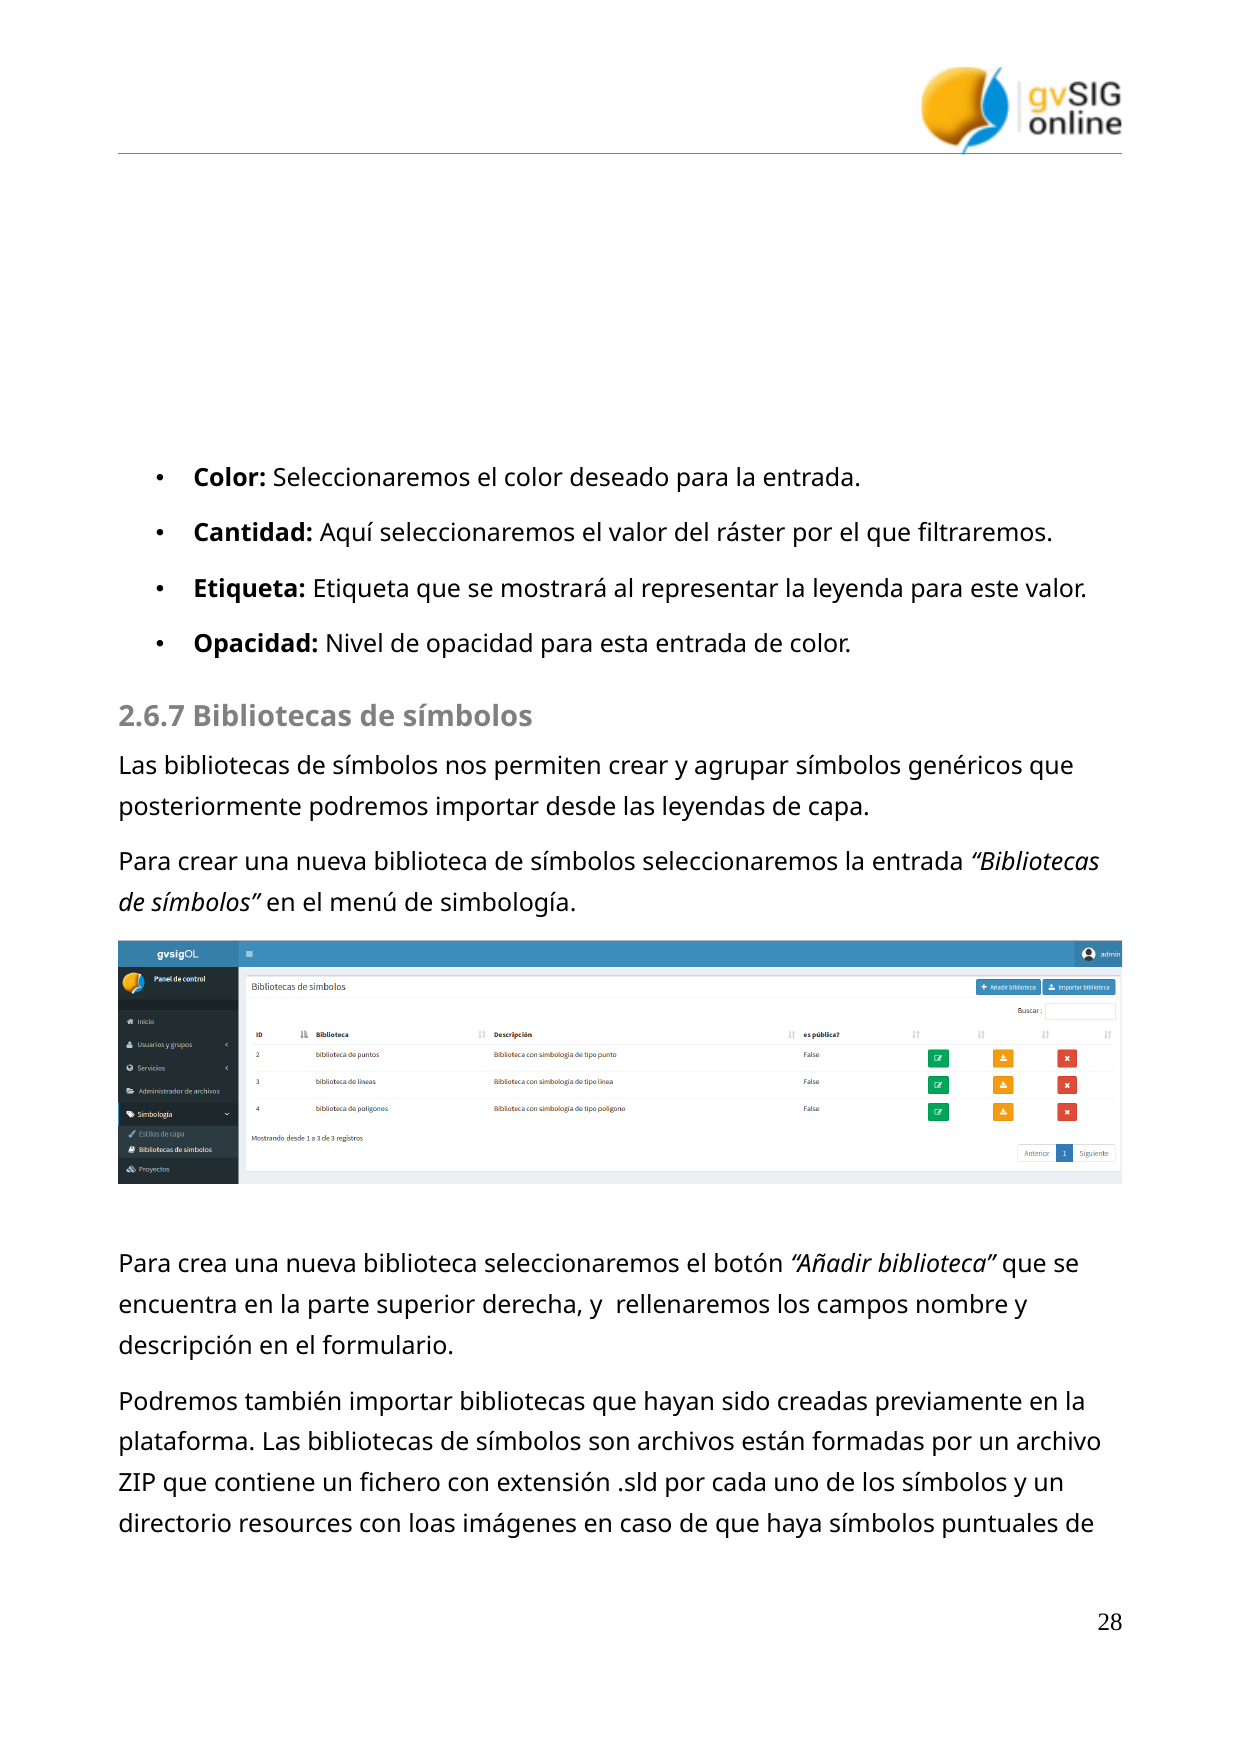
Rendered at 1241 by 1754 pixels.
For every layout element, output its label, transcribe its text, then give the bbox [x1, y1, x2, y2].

text Para crea una nueva biblioteca seleccionaremos el botón “Añadir biblioteca” que se encuentra en la parte superior derecha, y rellenaremos los campos nombre y descripción en el formulario. [118, 1246, 1122, 1362]
subtitle 2.6.7 Bibliotecas de símbolos [118, 696, 1122, 735]
text Podremos también importar bibliotecas que hayan sido creadas previamente en la plataforma. Las bibliotecas de símbolos son archivos están formadas por un archivo ZIP que contiene un fichero con extensión .sld por cada uno de los símbolos y un directorio resources con loas imágenes en caso de que haya símbolos puntuales de [118, 1383, 1122, 1540]
list Cantidad: Aquí seleccionaremos el valor del ráster por el que filtraremos. [156, 515, 1122, 549]
list Opacidad: Nivel de opacidad para esta entrada de color. [156, 626, 1122, 660]
list Color: Seleccionaremos el color deseado para la entrada. [156, 459, 1122, 493]
picture [921, 67, 1122, 155]
list Etiqueta: Etiqueta que se mostrará al representar la leyenda para este valor. [156, 570, 1122, 604]
text Las bibliotecas de símbolos nos permiten crear y agrupar símbolos genéricos que posteriormente podremos importar desde las leyendas de capa. [118, 748, 1122, 823]
picture [118, 940, 1123, 1184]
text Para crear una nueva biblioteca de símbolos seleccionaremos la entrada “Bibliotecas de símbolos” en el menú de simbología. [118, 844, 1122, 919]
